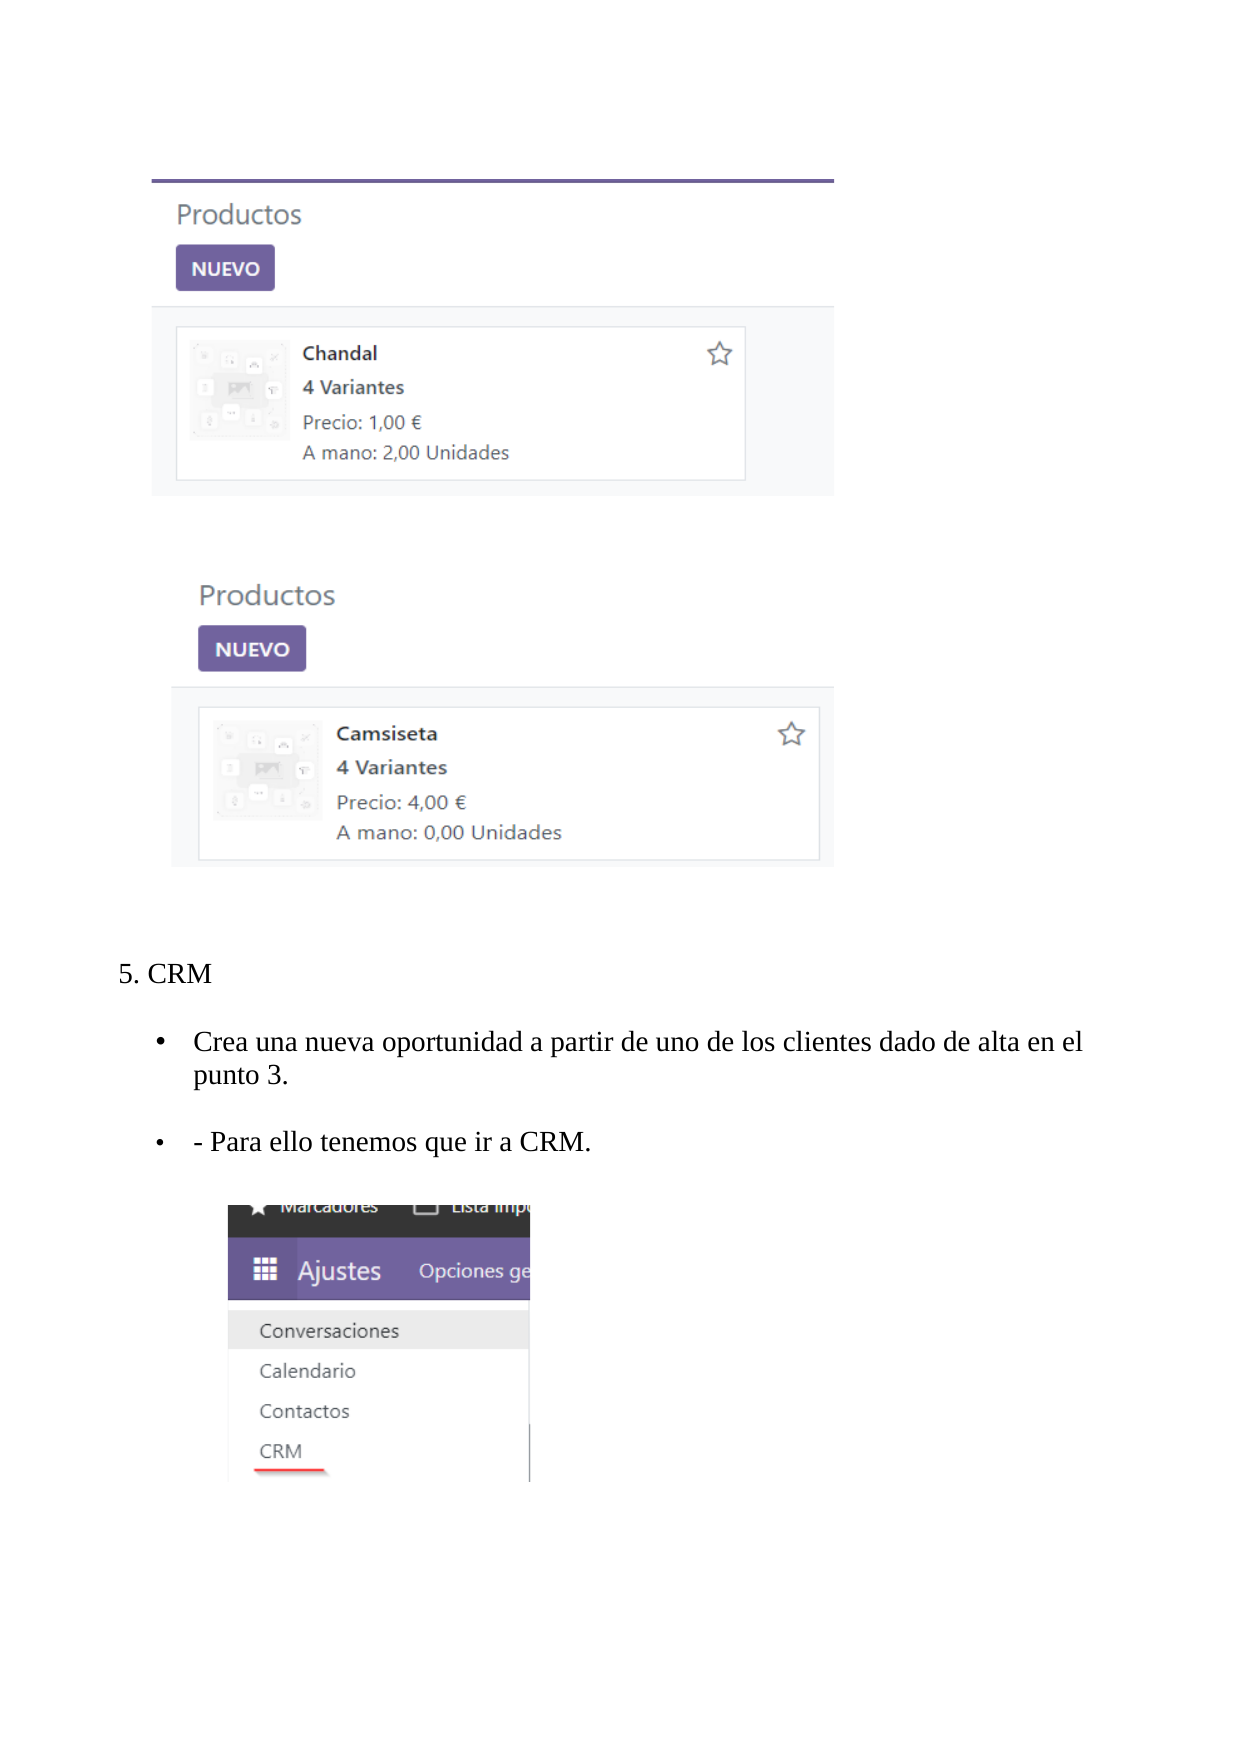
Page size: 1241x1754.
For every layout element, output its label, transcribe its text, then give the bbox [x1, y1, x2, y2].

list - Para ello tenemos que ir a CRM. [156, 1124, 1122, 1158]
text 5. CRM [118, 957, 1122, 990]
list Crea una nueva oportunidad a partir de uno de los clientes dado de alta en el [156, 1024, 1122, 1057]
list punto 3. [156, 1057, 1122, 1091]
picture [227, 1205, 531, 1482]
picture [171, 564, 834, 867]
picture [151, 179, 835, 496]
